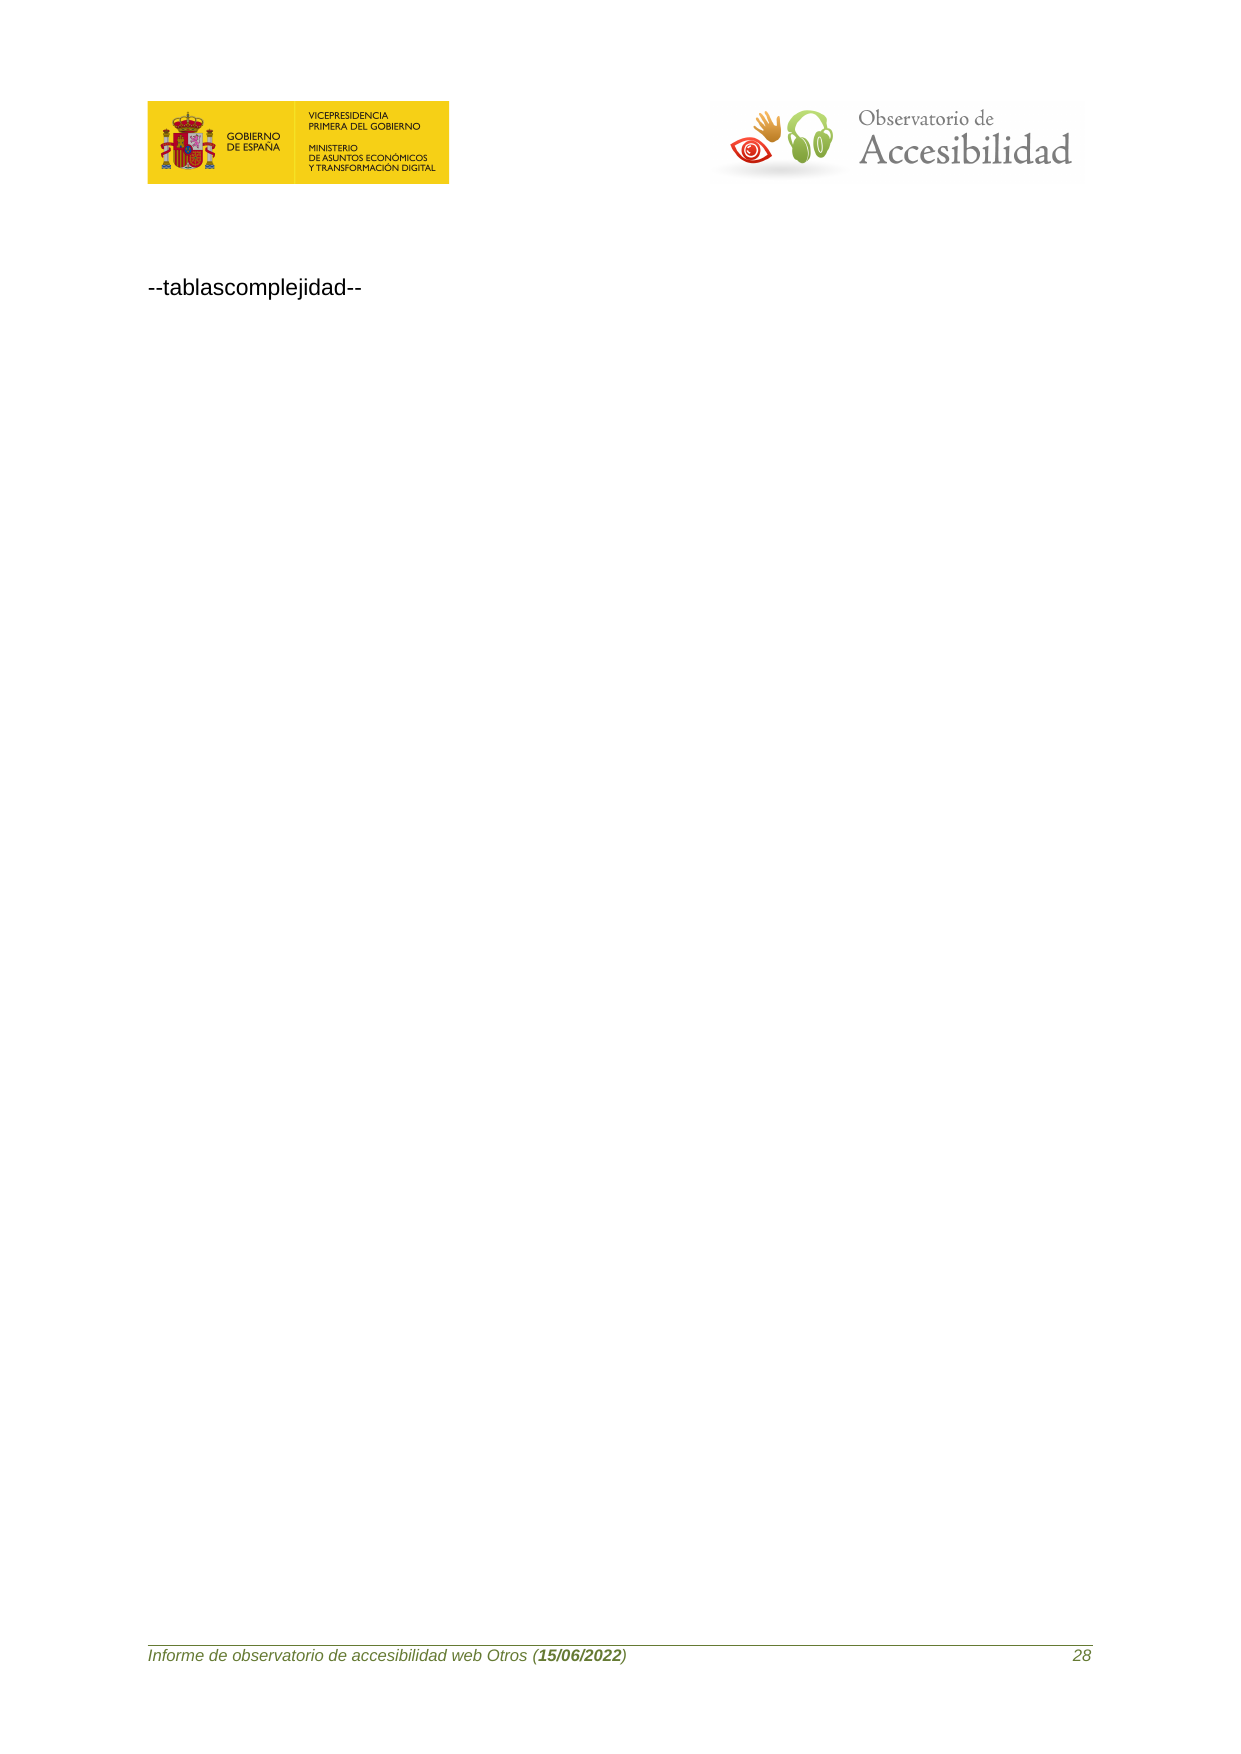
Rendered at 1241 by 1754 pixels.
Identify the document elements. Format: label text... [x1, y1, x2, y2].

text --tablascomplejidad-- [148, 274, 1092, 300]
picture [147, 101, 450, 184]
picture [710, 101, 1086, 184]
